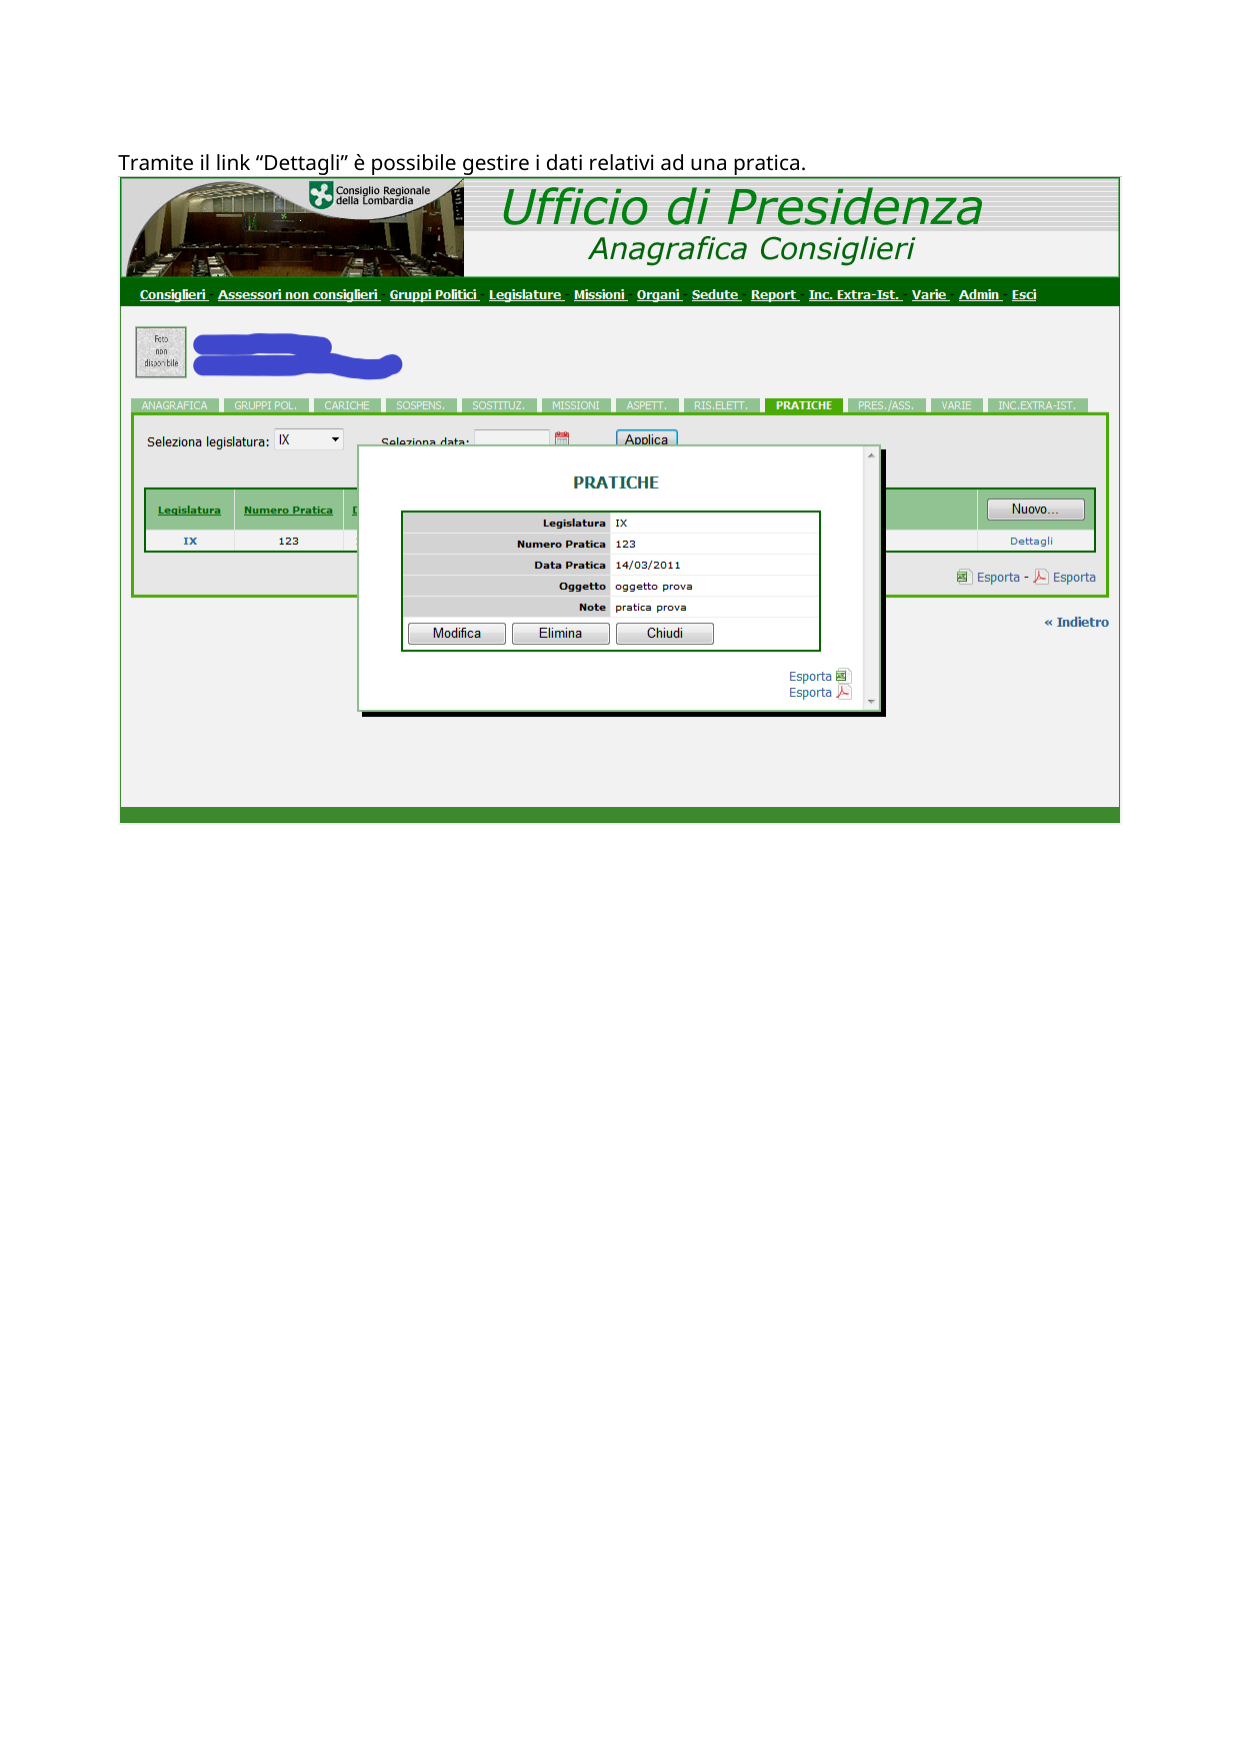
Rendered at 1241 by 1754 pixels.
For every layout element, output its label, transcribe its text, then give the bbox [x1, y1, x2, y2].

text Tramite il link “Dettagli” è possibile gestire i dati relativi ad una pratica. [118, 148, 1122, 176]
